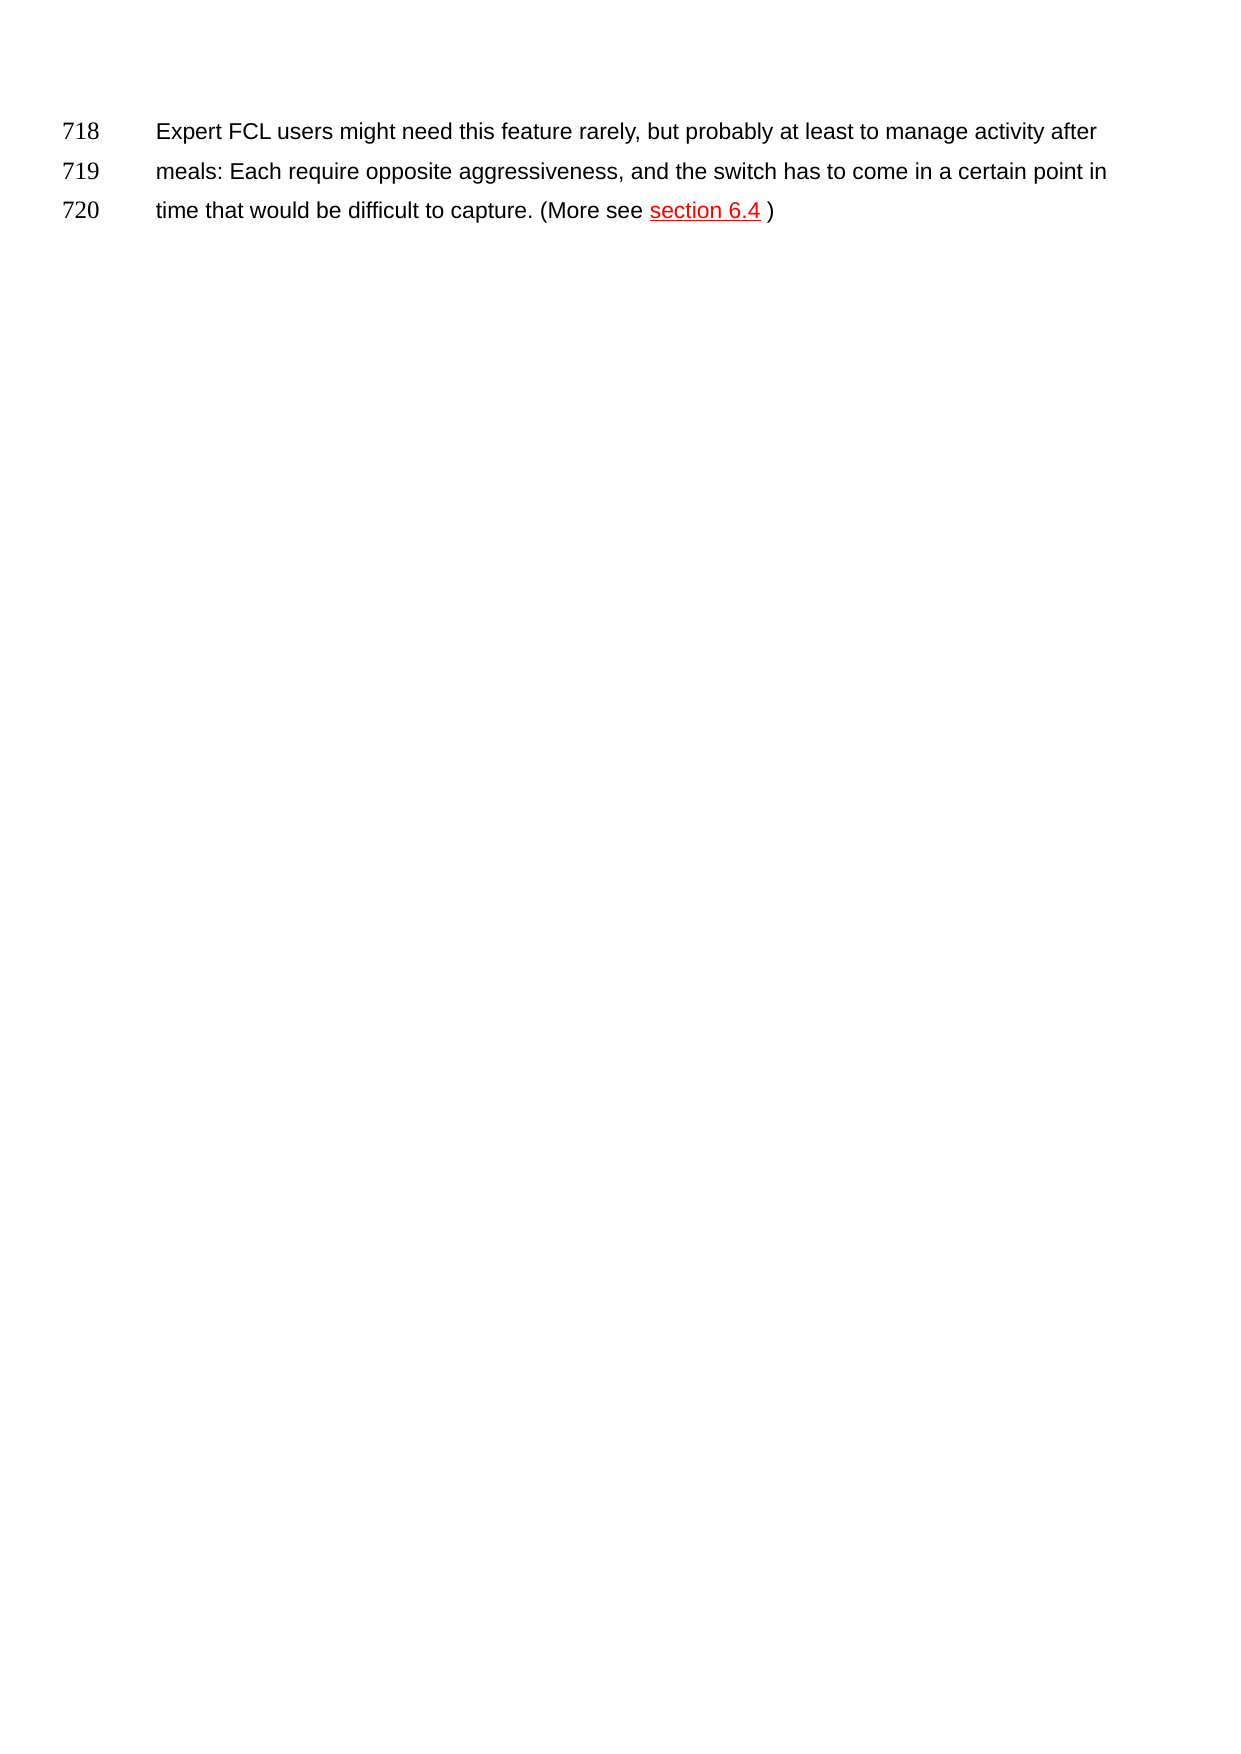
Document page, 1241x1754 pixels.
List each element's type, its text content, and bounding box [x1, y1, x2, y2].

text Expert FCL users might need this feature rarely, but probably at least to manage activity after meals: Each require opposite aggressiveness, and the switch has to come in a certain point in time that would be difficult to capture. (More see section 6.4 ) [156, 118, 1122, 223]
